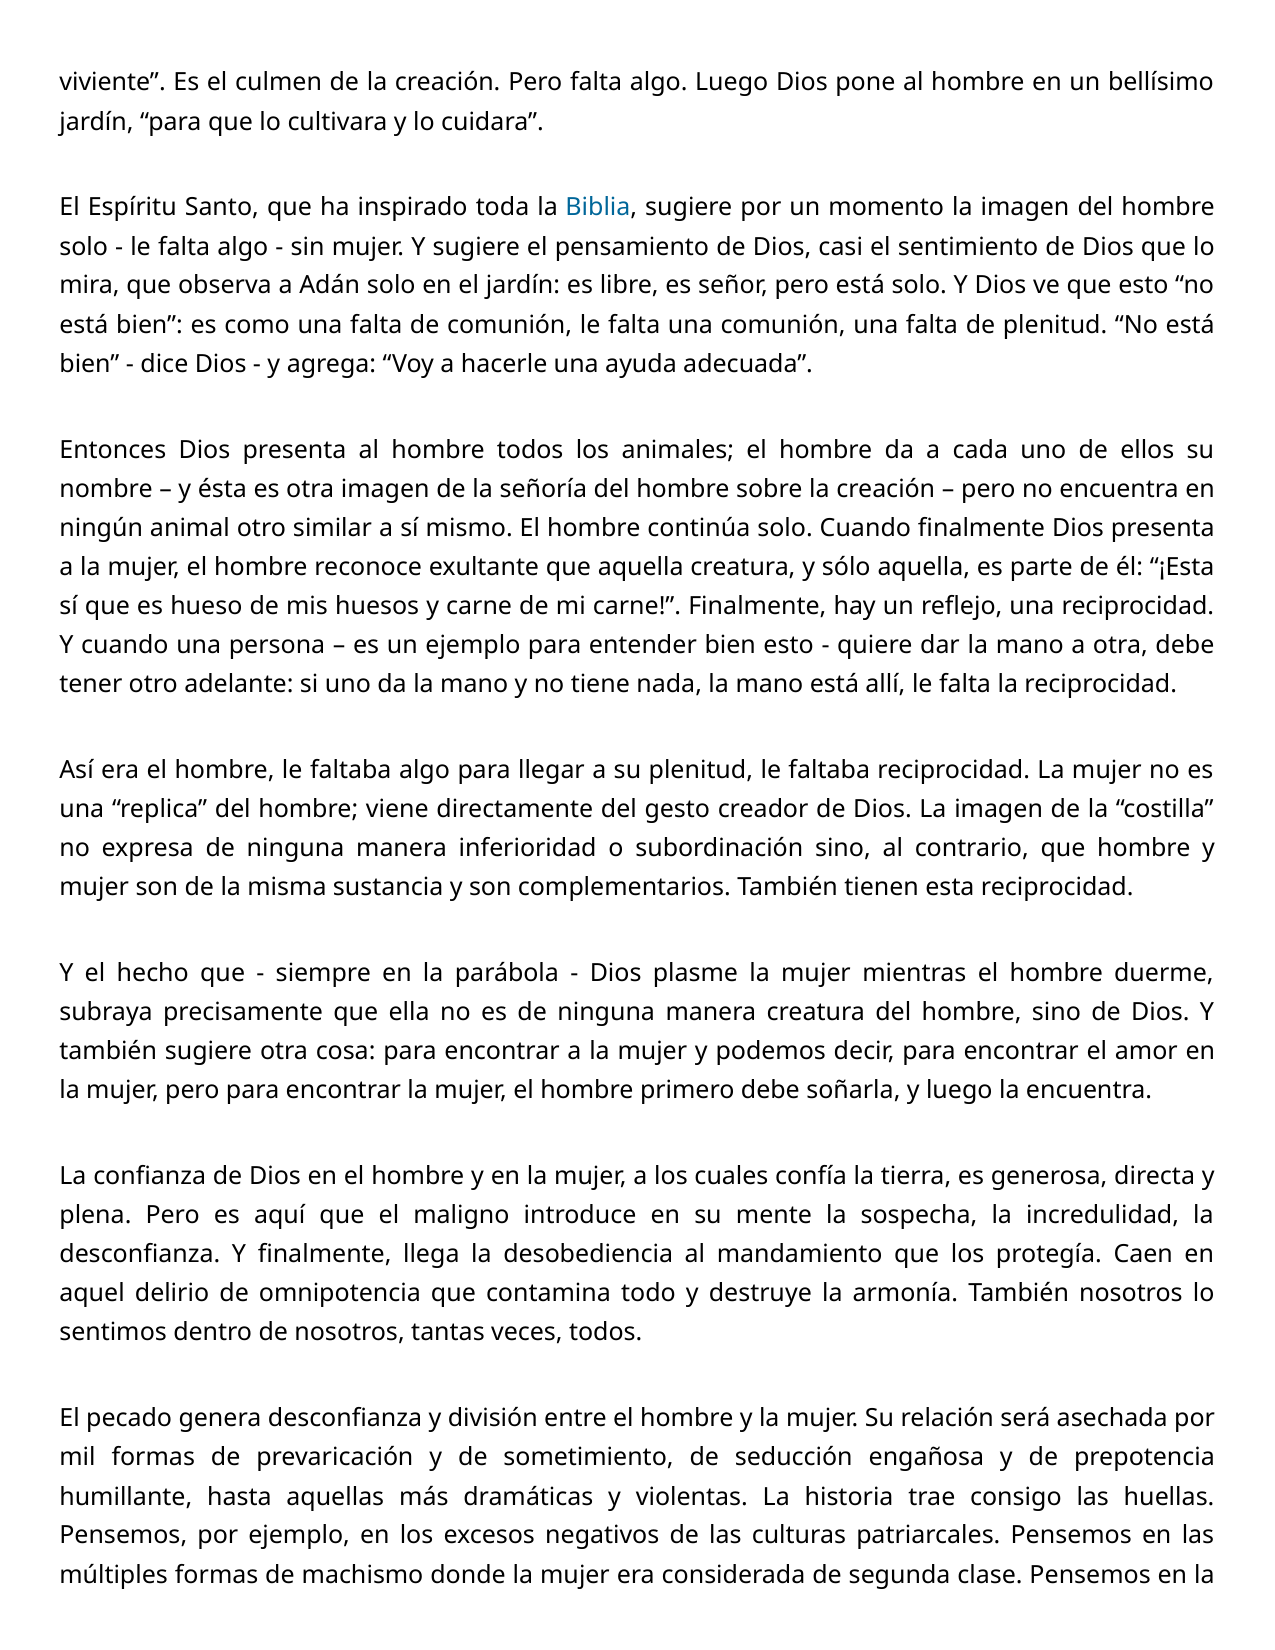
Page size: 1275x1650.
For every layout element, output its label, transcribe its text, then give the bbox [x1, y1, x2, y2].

text El pecado genera desconfianza y división entre el hombre y la mujer. Su relación será asechada por mil formas de prevaricación y de sometimiento, de seducción engañosa y de prepotencia humillante, hasta aquellas más dramáticas y violentas. La historia trae consigo las huellas. Pensemos, por ejemplo, en los excesos negativos de las culturas patriarcales. Pensemos en las múltiples formas de machismo donde la mujer era considerada de segunda clase. Pensemos en la [59, 1395, 1216, 1590]
text El Espíritu Santo, que ha inspirado toda la Biblia, sugiere por un momento la imagen del hombre solo - le falta algo - sin mujer. Y sugiere el pensamiento de Dios, casi el sentimiento de Dios que lo mira, que observa a Adán solo en el jardín: es libre, es señor, pero está solo. Y Dios ve que esto “no está bien”: es como una falta de comunión, le falta una comunión, una falta de plenitud. “No está bien” - dice Dios - y agrega: “Voy a hacerle una ayuda adecuada”. [59, 184, 1216, 379]
text Así era el hombre, le faltaba algo para llegar a su plenitud, le faltaba reciprocidad. La mujer no es una “replica” del hombre; viene directamente del gesto creador de Dios. La imagen de la “costilla” no expresa de ninguna manera inferioridad o subordinación sino, al contrario, que hombre y mujer son de la misma sustancia y son complementarios. También tienen esta reciprocidad. [59, 747, 1216, 903]
text viviente”. Es el culmen de la creación. Pero falta algo. Luego Dios pone al hombre en un bellísimo jardín, “para que lo cultivara y lo cuidara”. [59, 59, 1216, 137]
text Entonces Dios presenta al hombre todos los animales; el hombre da a cada uno de ellos su nombre – y ésta es otra imagen de la señoría del hombre sobre la creación – pero no encuentra en ningún animal otro similar a sí mismo. El hombre continúa solo. Cuando finalmente Dios presenta a la mujer, el hombre reconoce exultante que aquella creatura, y sólo aquella, es parte de él: “¡Esta sí que es hueso de mis huesos y carne de mi carne!”. Finalmente, hay un reflejo, una reciprocidad. Y cuando una persona – es un ejemplo para entender bien esto - quiere dar la mano a otra, debe tener otro adelante: si uno da la mano y no tiene nada, la mano está allí, le falta la reciprocidad. [59, 426, 1216, 700]
text Y el hecho que - siempre en la parábola - Dios plasme la mujer mientras el hombre duerme, subraya precisamente que ella no es de ninguna manera creatura del hombre, sino de Dios. Y también sugiere otra cosa: para encontrar a la mujer y podemos decir, para encontrar el amor en la mujer, pero para encontrar la mujer, el hombre primero debe soñarla, y luego la encuentra. [59, 950, 1216, 1106]
text La confianza de Dios en el hombre y en la mujer, a los cuales confía la tierra, es generosa, directa y plena. Pero es aquí que el maligno introduce en su mente la sospecha, la incredulidad, la desconfianza. Y finalmente, llega la desobediencia al mandamiento que los protegía. Caen en aquel delirio de omnipotencia que contamina todo y destruye la armonía. También nosotros lo sentimos dentro de nosotros, tantas veces, todos. [59, 1153, 1216, 1348]
